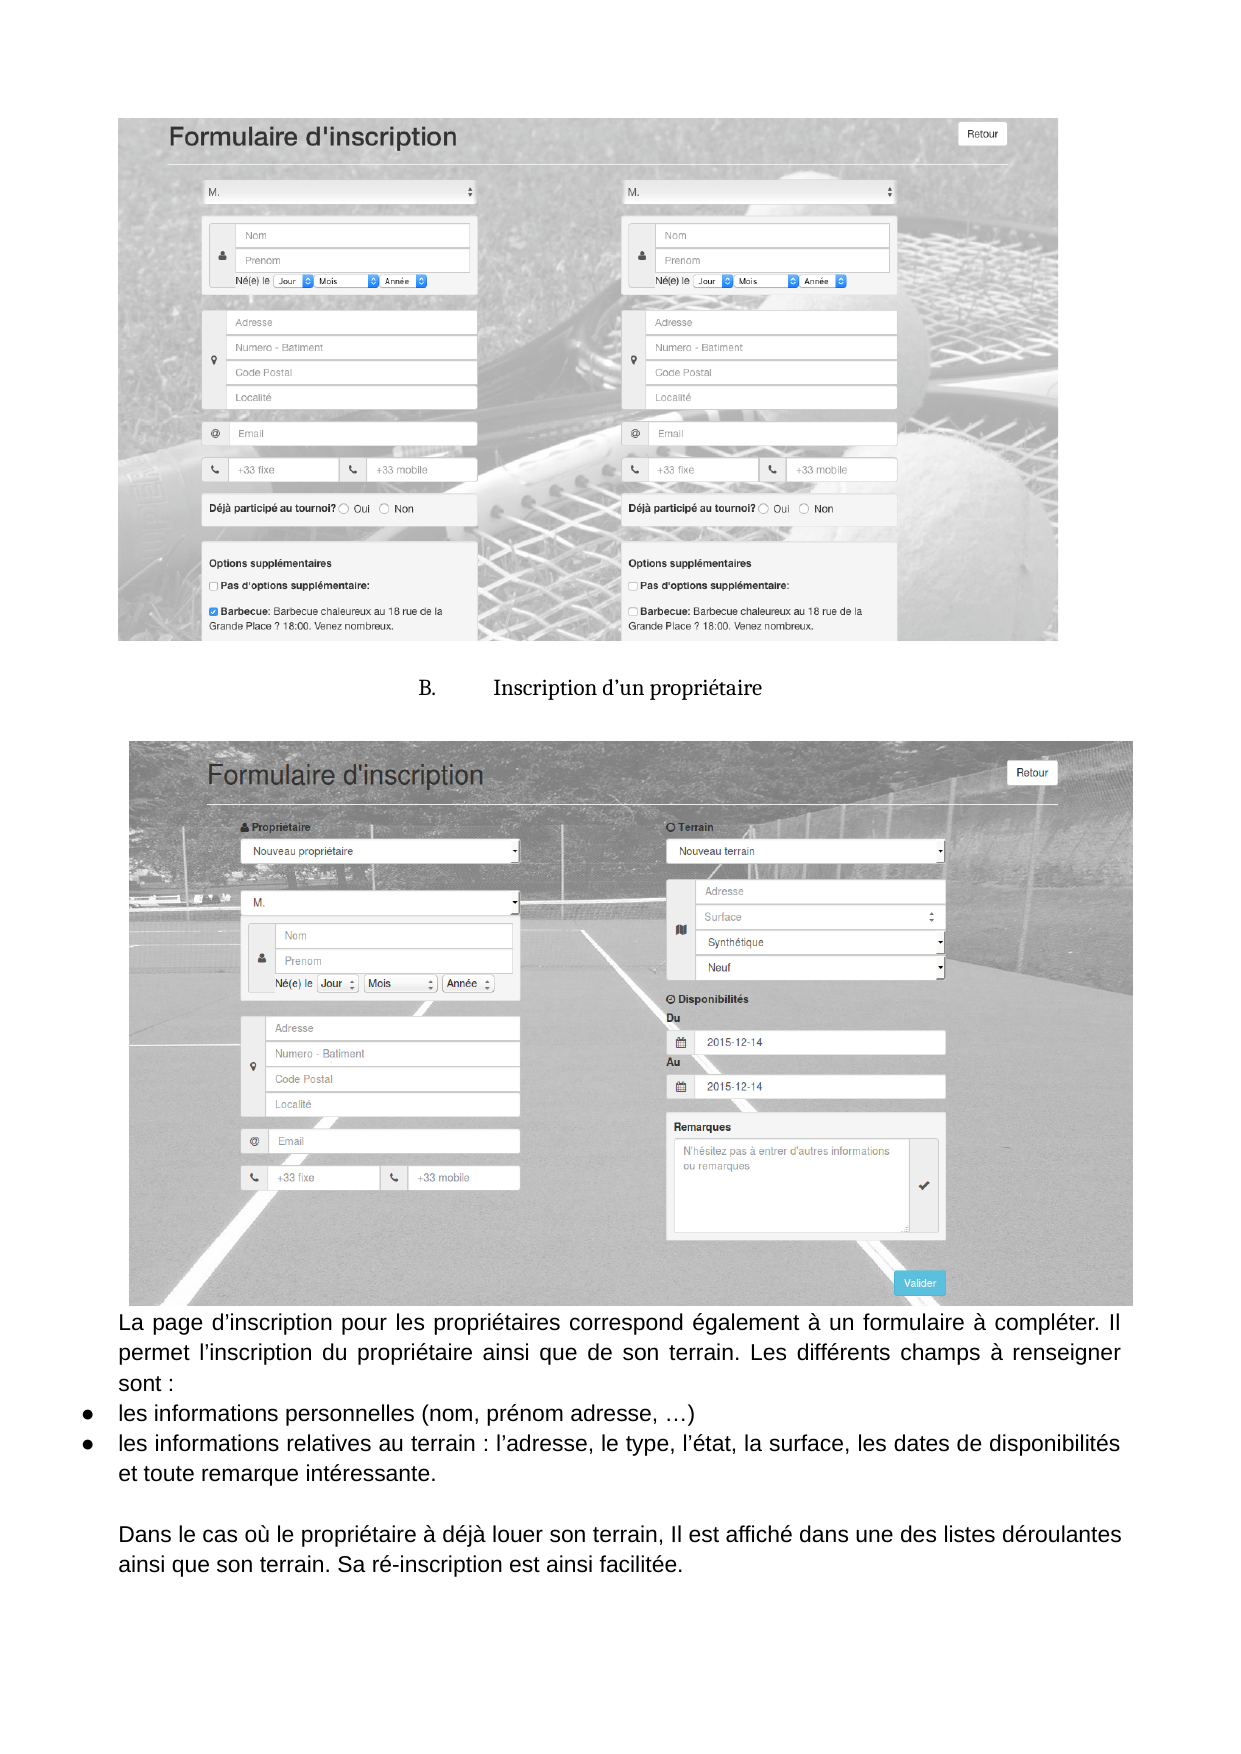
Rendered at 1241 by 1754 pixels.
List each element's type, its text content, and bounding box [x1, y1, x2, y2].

list les informations personnelles (nom, prénom adresse, …) [81, 1400, 1122, 1426]
subtitle Inscription d’un propriétaire [306, 675, 1122, 701]
text La page d’inscription pour les propriétaires correspond également à un formulaire à compléter. Il permet l’inscription du propriétaire ainsi que de son terrain. Les différents champs à renseigner sont : [118, 735, 1122, 1396]
picture [129, 741, 1133, 1306]
text Dans le cas où le propriétaire à déjà louer son terrain, Il est affiché dans une des listes déroulantes ainsi que son terrain. Sa ré-inscription est ainsi facilitée. [81, 1521, 1122, 1577]
list les informations relatives au terrain : l’adresse, le type, l’état, la surface, les dates de disponibilités et toute remarque intéressante. [81, 1430, 1122, 1486]
picture [118, 118, 1059, 641]
